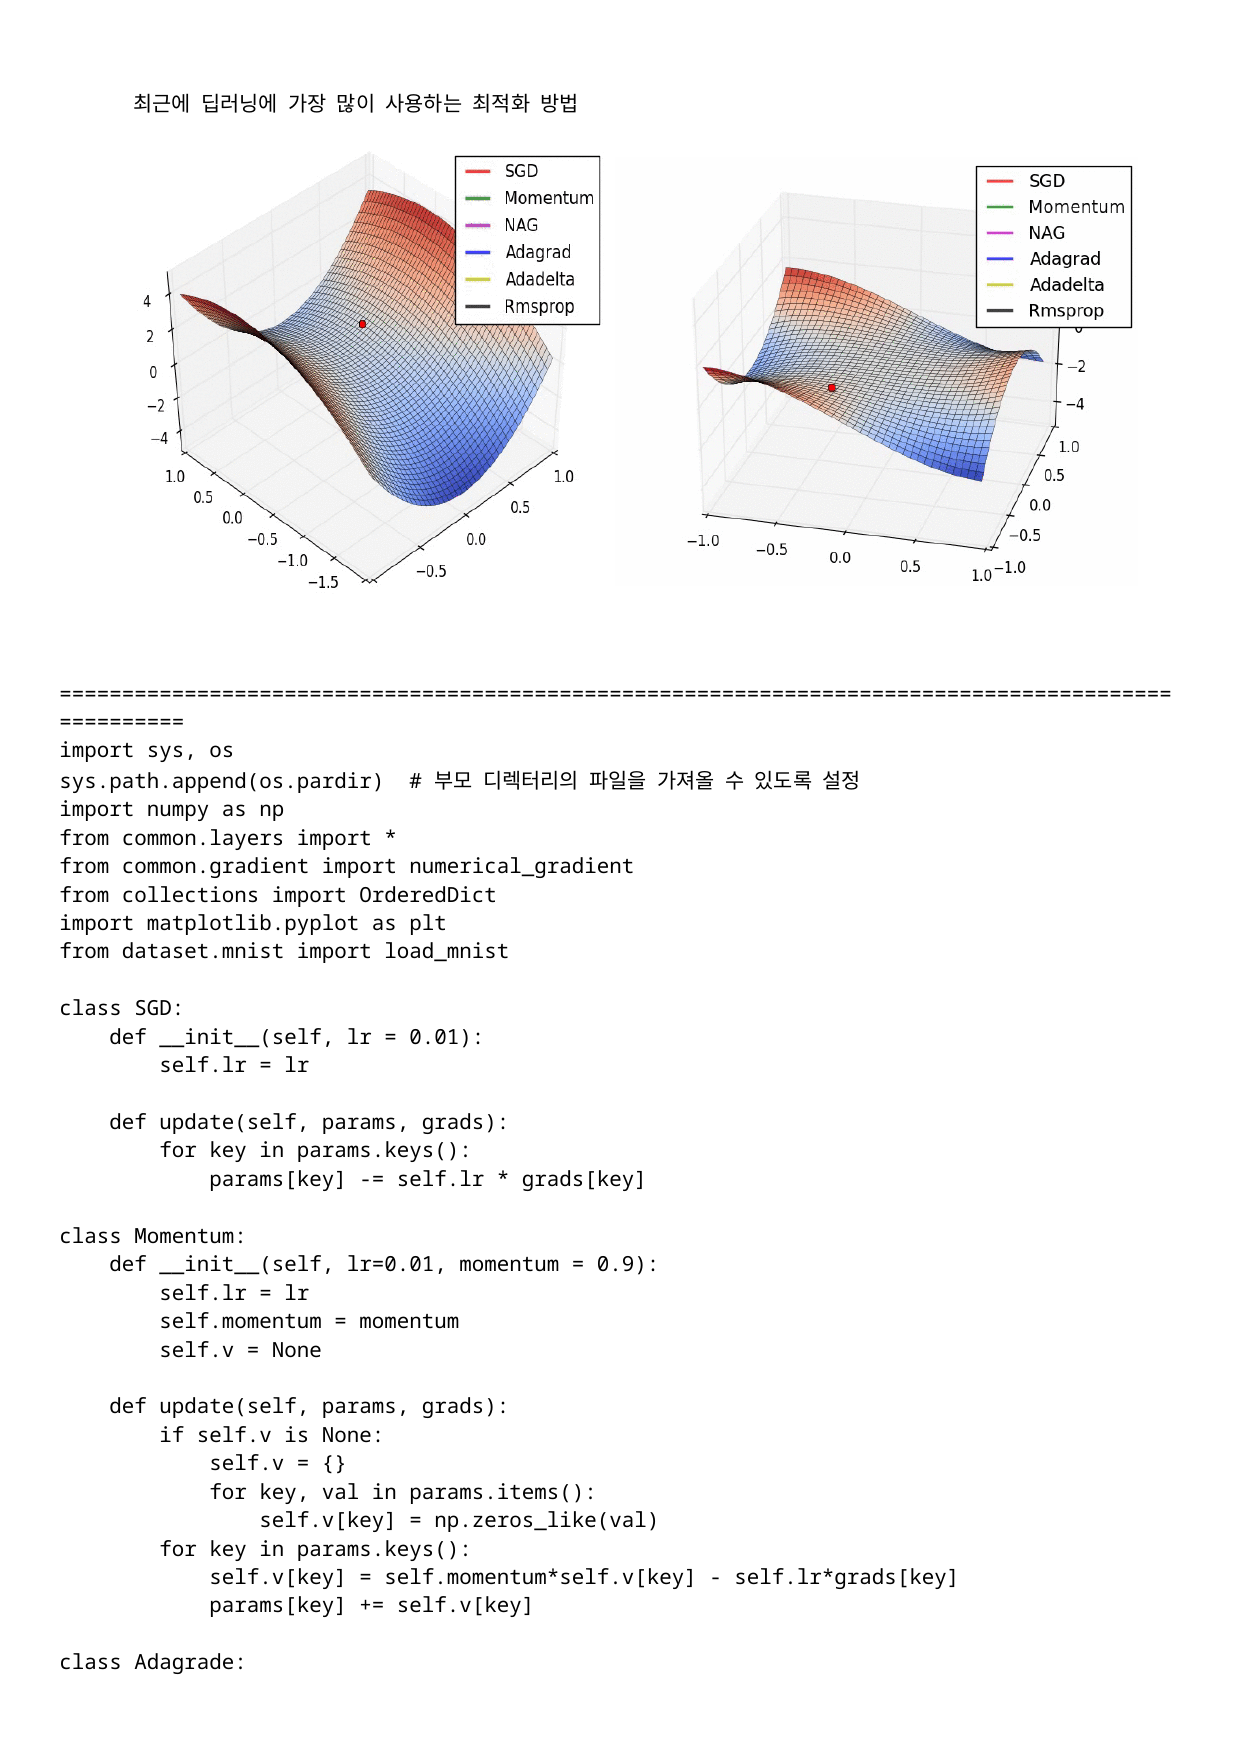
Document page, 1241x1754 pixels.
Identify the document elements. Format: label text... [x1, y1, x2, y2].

picture [614, 157, 1139, 586]
text for key, val in params.items(): [59, 1477, 1181, 1505]
text 최근에 딥러닝에 가장 많이 사용하는 최적화 방법 [59, 87, 1181, 118]
text def __init__(self, lr = 0.01): [59, 1022, 1181, 1050]
text params[key] -= self.lr * grads[key] [59, 1164, 1181, 1192]
text self.lr = lr [59, 1278, 1181, 1306]
text import matplotlib.pyplot as plt [59, 908, 1181, 937]
text from collections import OrderedDict [59, 880, 1181, 908]
text =================================================================================================== [59, 679, 1181, 736]
text import sys, os [59, 736, 1181, 764]
text class SGD: [59, 993, 1181, 1022]
text def update(self, params, grads): [59, 1392, 1181, 1420]
text for key in params.keys(): [59, 1534, 1181, 1562]
text import numpy as np [59, 794, 1181, 823]
text params[key] += self.v[key] [59, 1591, 1181, 1619]
text for key in params.keys(): [59, 1136, 1181, 1164]
text self.v = {} [59, 1448, 1181, 1477]
text self.v[key] = np.zeros_like(val) [59, 1505, 1181, 1534]
text sys.path.append(os.pardir) # 부모 디렉터리의 파일을 가져올 수 있도록 설정 [59, 764, 1181, 794]
text self.lr = lr [59, 1050, 1181, 1079]
text def __init__(self, lr=0.01, momentum = 0.9): [59, 1249, 1181, 1278]
text from dataset.mnist import load_mnist [59, 937, 1181, 965]
text if self.v is None: [59, 1420, 1181, 1448]
text self.momentum = momentum [59, 1306, 1181, 1335]
text self.v[key] = self.momentum*self.v[key] - self.lr*grads[key] [59, 1562, 1181, 1591]
picture [118, 146, 607, 594]
text def update(self, params, grads): [59, 1107, 1181, 1136]
text class Momentum: [59, 1221, 1181, 1249]
text from common.layers import * [59, 823, 1181, 851]
text class Adagrade: [59, 1647, 1181, 1676]
text self.v = None [59, 1335, 1181, 1363]
text from common.gradient import numerical_gradient [59, 851, 1181, 880]
